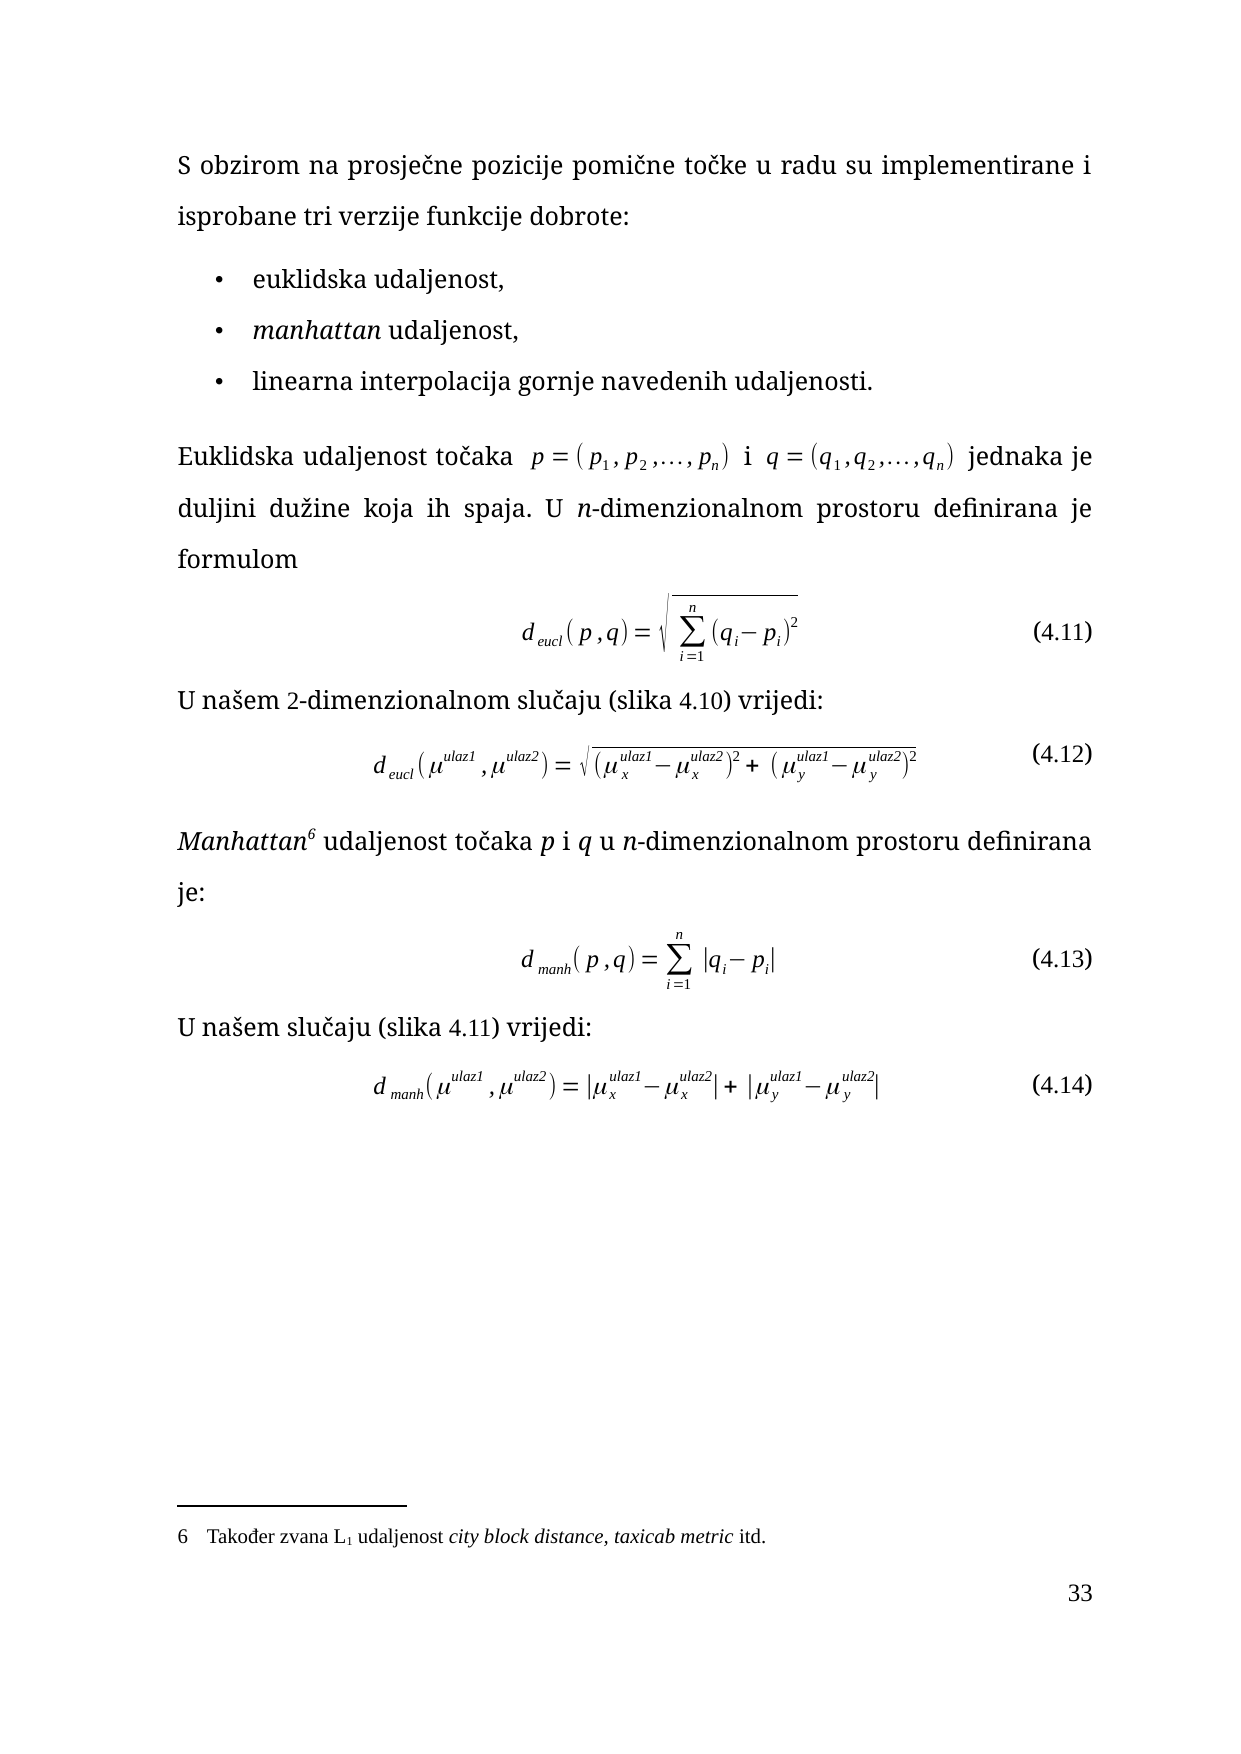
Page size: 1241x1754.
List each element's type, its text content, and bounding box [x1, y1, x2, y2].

text (4.11) [177, 593, 1093, 666]
list linearna interpolacija gornje navedenih udaljenosti. [215, 363, 1093, 398]
text Manhattan udaljenost točaka p i q u n-dimenzionalnom prostoru definirana je: [177, 824, 1093, 909]
text (4.13) [177, 926, 1093, 993]
text (4.12) [177, 734, 1093, 807]
text Također zvana L1 udaljenost city block distance, taxicab metric itd. [177, 1524, 1093, 1548]
text Euklidska udaljenost točaka i jednaka je duljini dužine koja ih spaja. U n-dimenzionalnom prostoru definirana je formulom [177, 438, 1093, 576]
list manhattan udaljenost, [215, 312, 1093, 347]
text U našem slučaju (slika 4.11) vrijedi: [177, 1010, 1093, 1044]
text S obzirom na prosječne pozicije pomične točke u radu su implementirane i isprobane tri verzije funkcije dobrote: [177, 148, 1093, 233]
list euklidska udaljenost, [215, 261, 1093, 296]
text U našem 2-dimenzionalnom slučaju (slika 4.10) vrijedi: [177, 683, 1093, 717]
text (4.14) [177, 1067, 1093, 1103]
